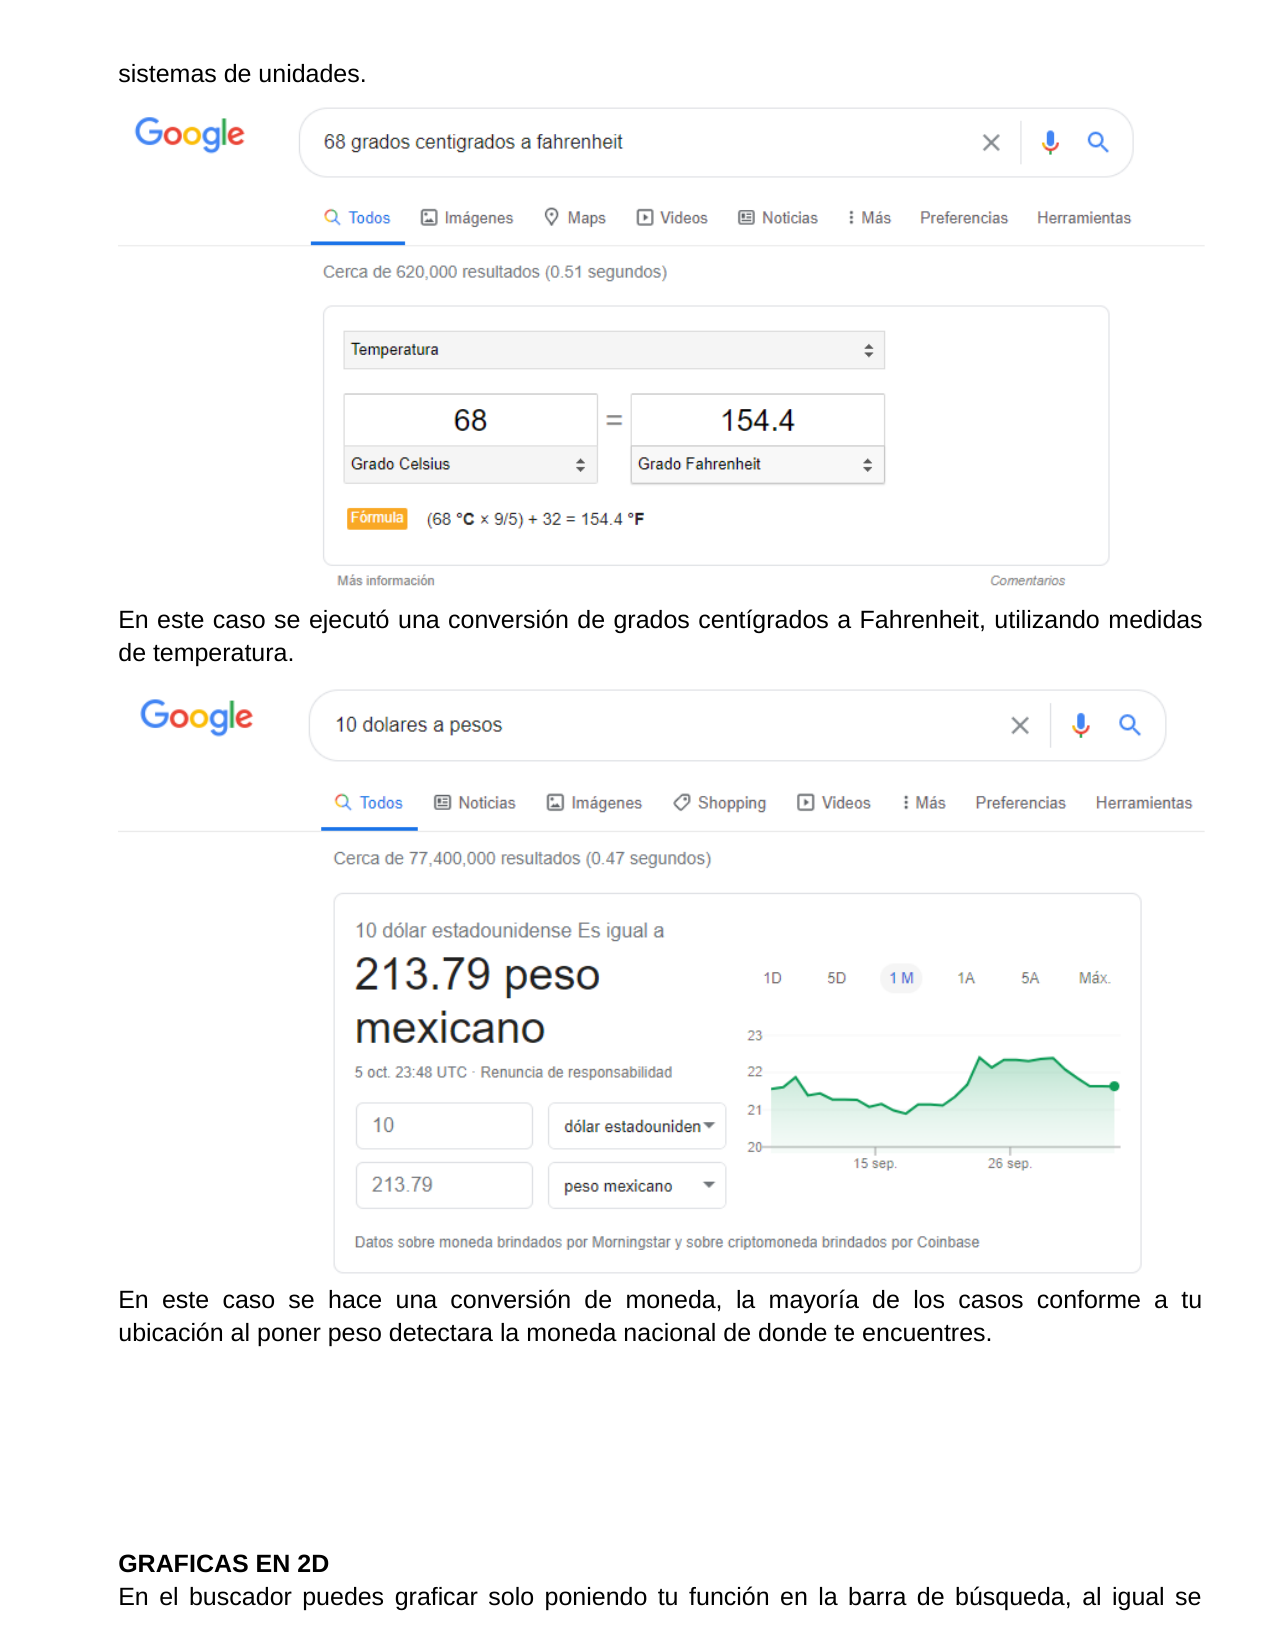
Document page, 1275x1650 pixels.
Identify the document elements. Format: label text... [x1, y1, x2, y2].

text En este caso se ejecutó una conversión de grados centígrados a Fahrenheit, utilizando medidas de temperatura. [118, 605, 1205, 667]
text sistemas de unidades. [118, 59, 1205, 88]
text En el buscador puedes graficar solo poniendo tu función en la barra de búsqueda, al igual se [118, 1582, 1205, 1611]
text GRAFICAS EN 2D [118, 1549, 1205, 1578]
text En este caso se hace una conversión de moneda, la mayoría de los casos conforme a tu ubicación al poner peso detectara la moneda nacional de donde te encuentres. [118, 1285, 1205, 1347]
